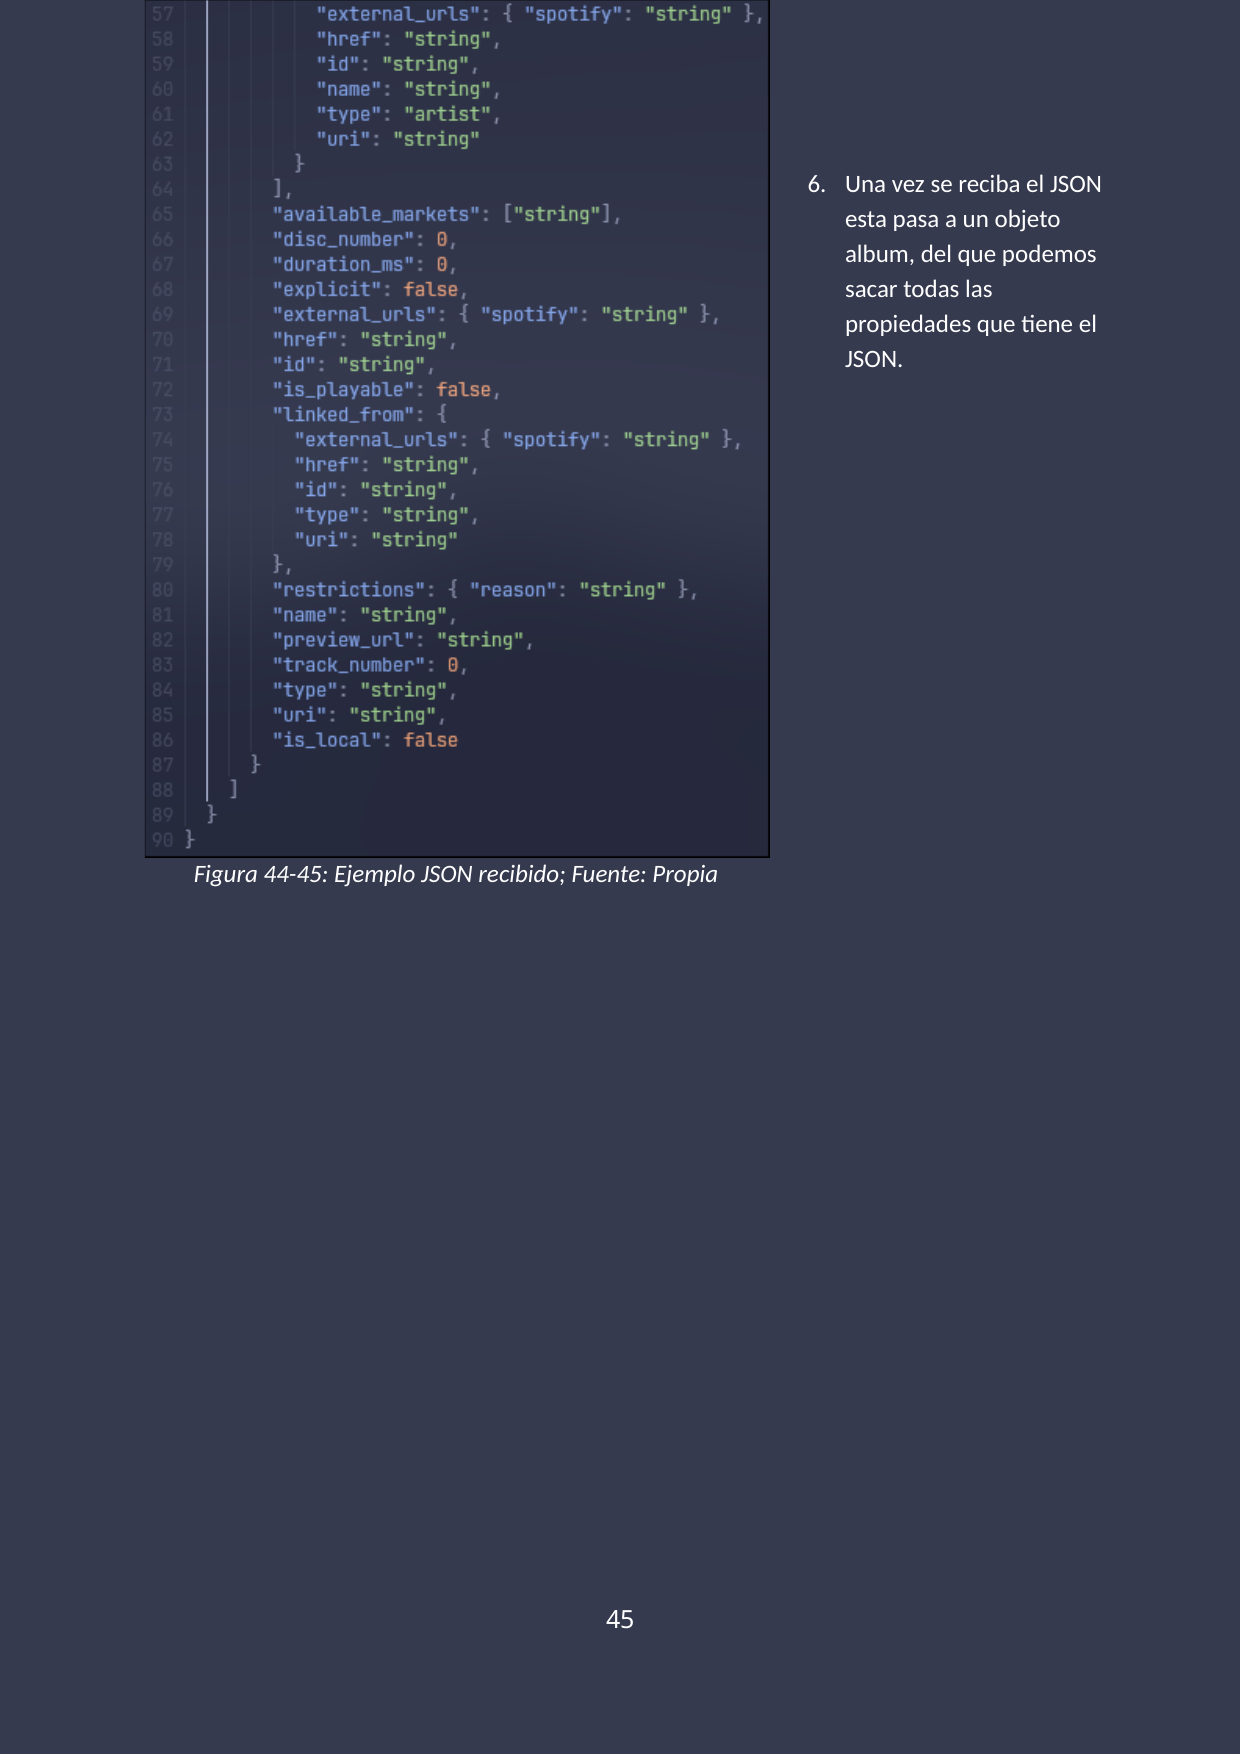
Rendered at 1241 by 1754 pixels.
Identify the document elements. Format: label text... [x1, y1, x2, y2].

list Una vez se reciba el JSON esta pasa a un objeto album, del que podemos sacar todas las propiedades que tiene el JSON. [770, 168, 1122, 373]
text Figura 44-45: Ejemplo JSON recibido; Fuente: Propia [145, 858, 770, 888]
picture [144, 0, 770, 858]
